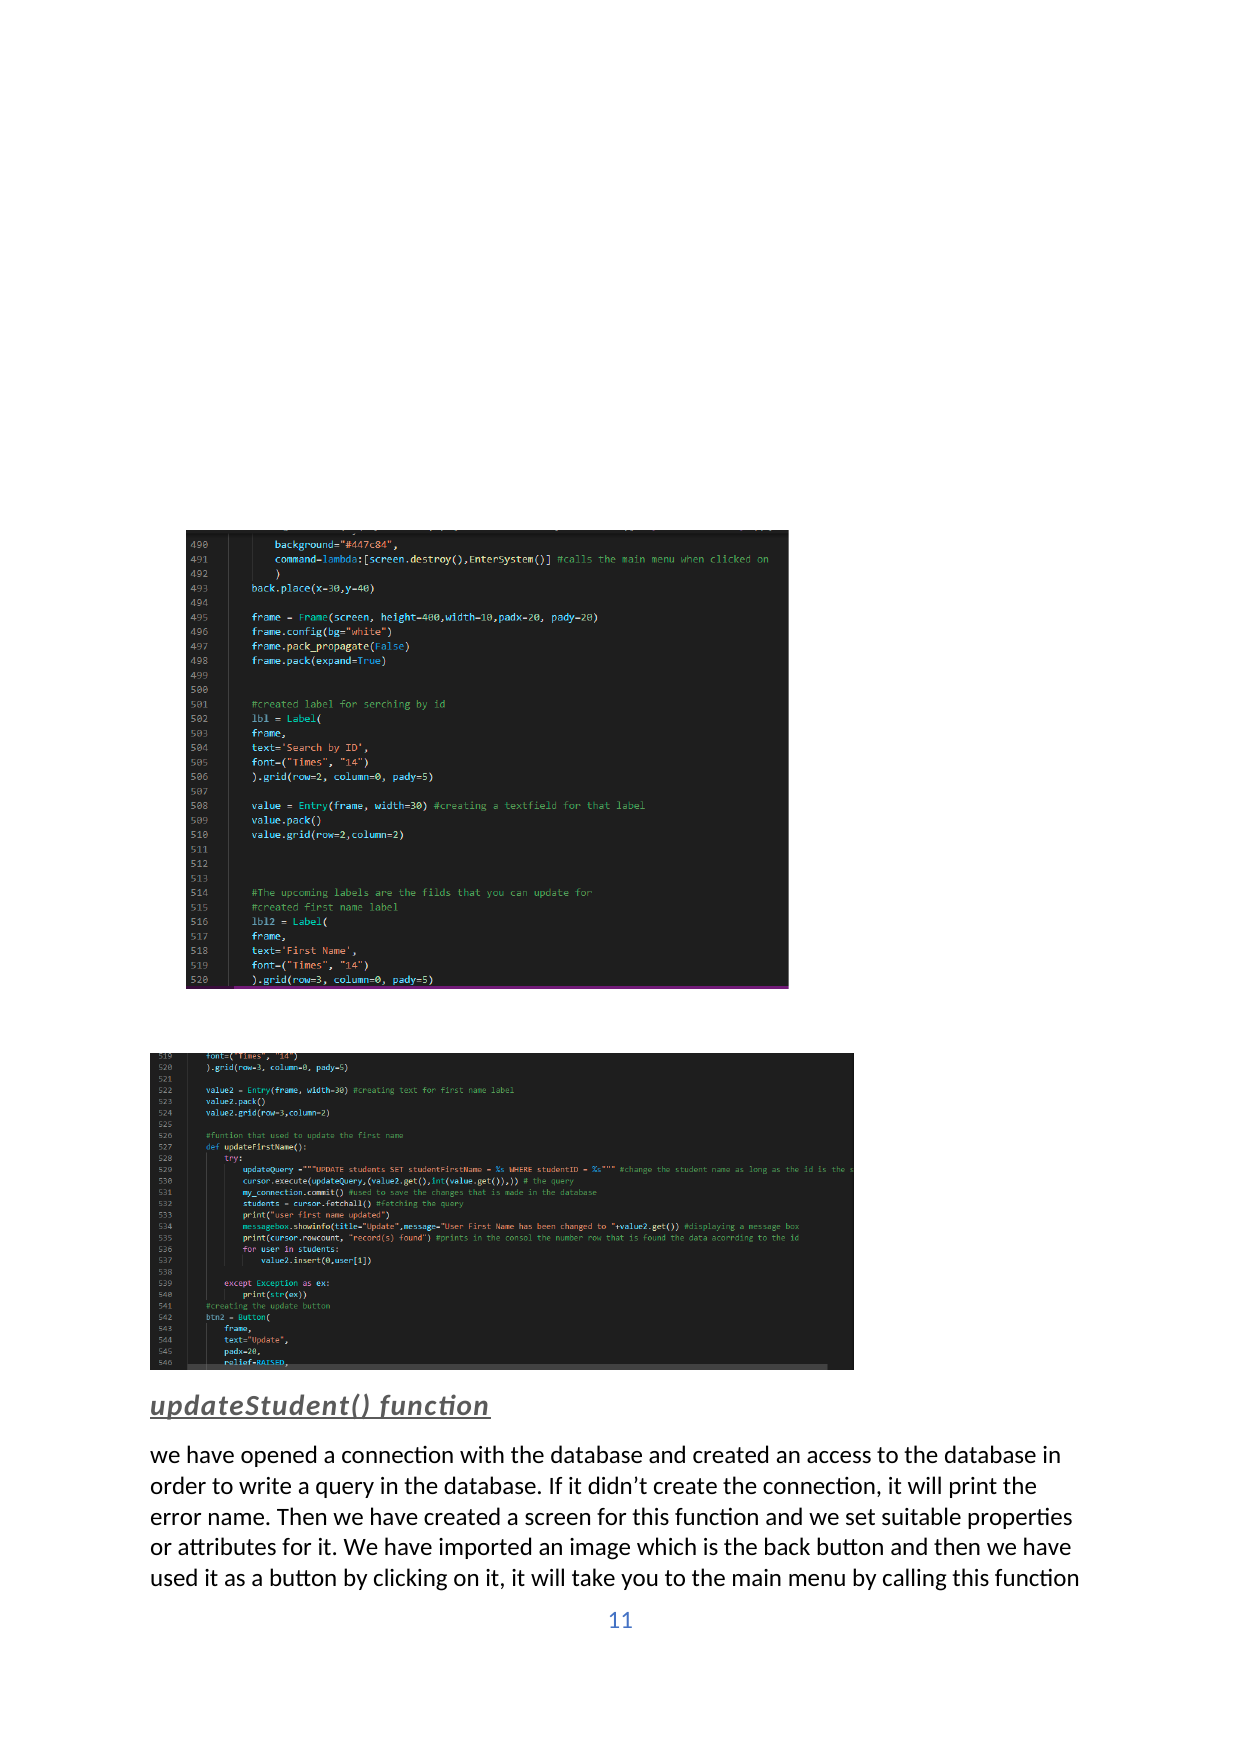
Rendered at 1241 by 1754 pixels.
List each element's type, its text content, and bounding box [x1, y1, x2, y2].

subtitle updateStudent() function [150, 1387, 1090, 1422]
text we have opened a connection with the database and created an access to the database in order to write a query in the database. If it didn’t create the connection, it will print the error name. Then we have created a screen for this function and we set suitable properties or attributes for it. We have imported an image which is the back button and then we have used it as a button by clicking on it, it will take you to the main menu by calling this function [150, 1439, 1090, 1593]
